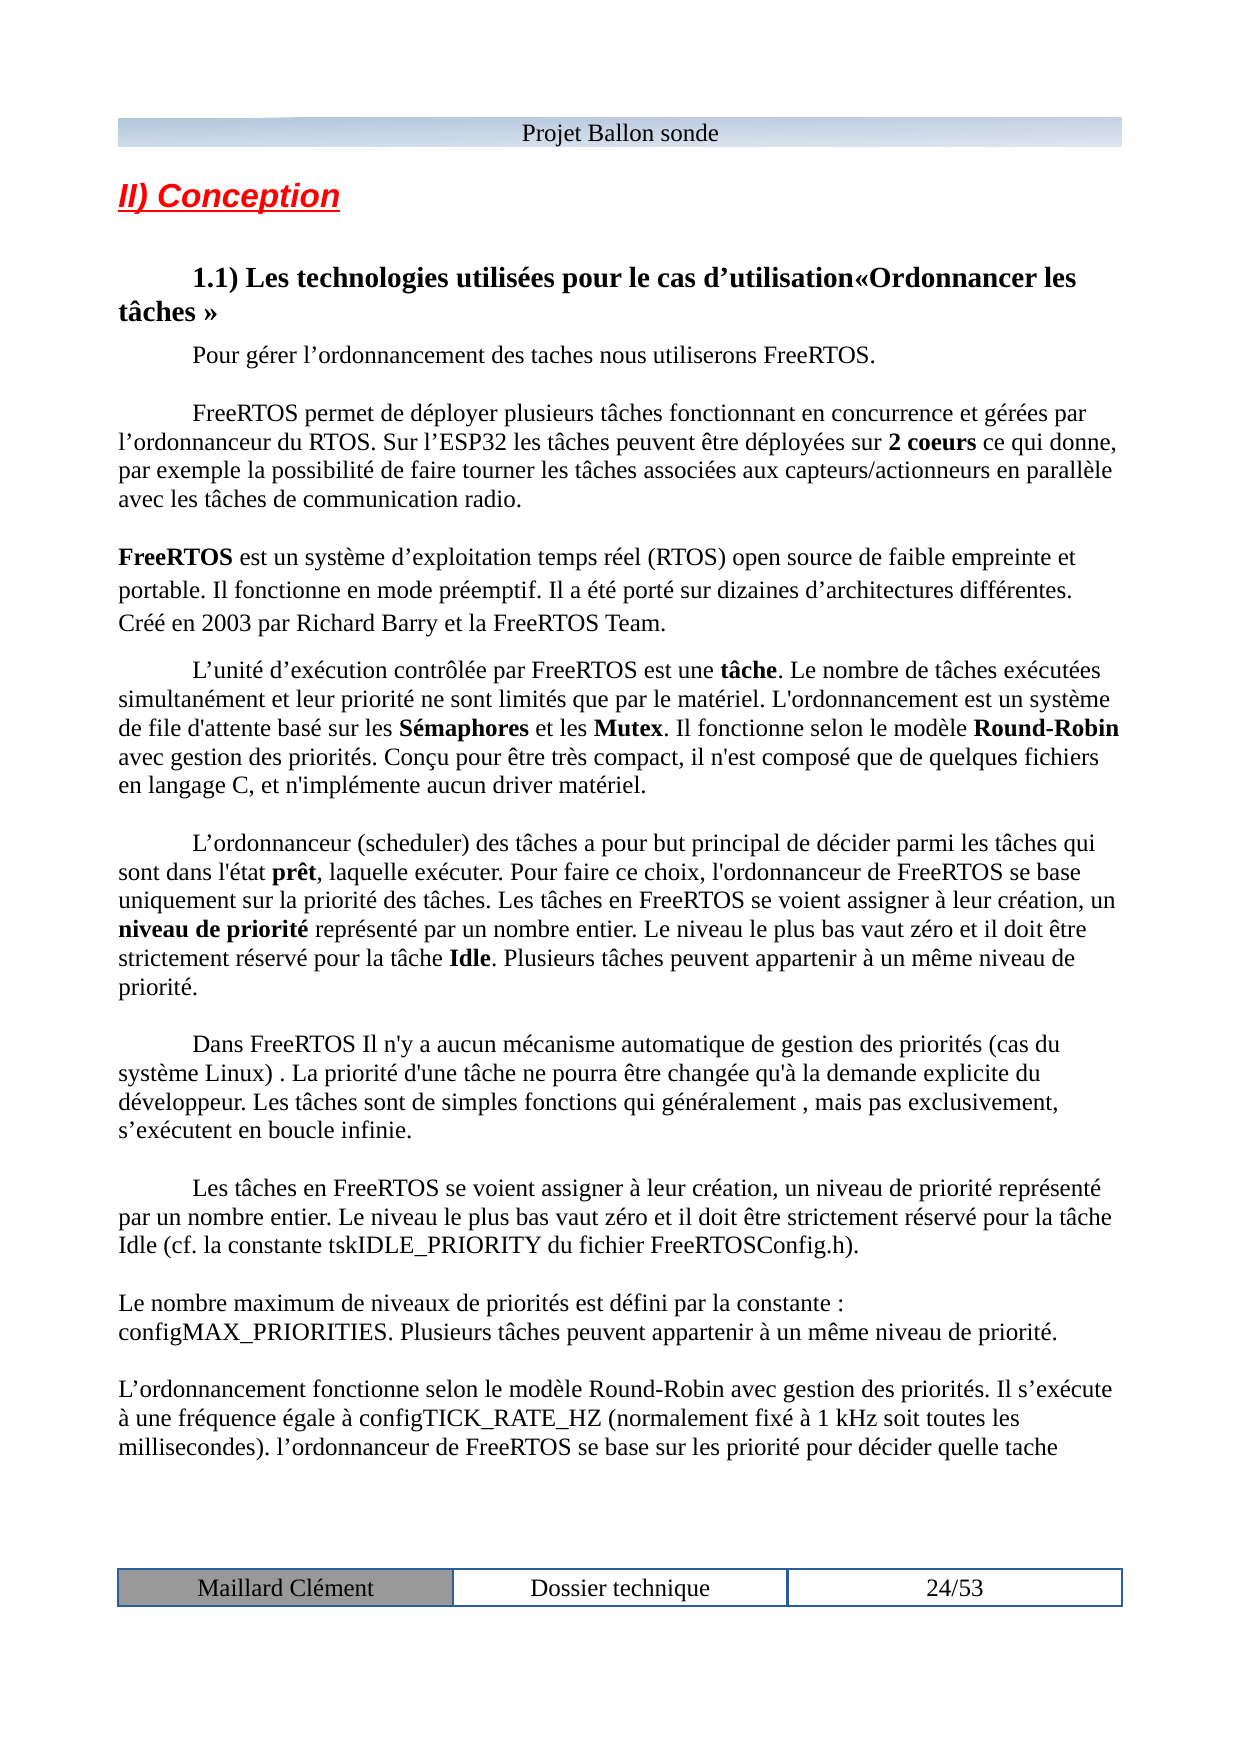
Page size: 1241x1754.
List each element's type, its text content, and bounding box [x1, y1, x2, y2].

subtitle II) Conception [118, 176, 1122, 215]
text Pour gérer l’ordonnancement des taches nous utiliserons FreeRTOS. [118, 341, 1122, 369]
text L’unité d’exécution contrôlée par FreeRTOS est une tâche. Le nombre de tâches exécutées simultanément et leur priorité ne sont limités que par le matériel. L'ordonnancement est un système de file d'attente basé sur les Sémaphores et les Mutex. Il fonctionne selon le modèle Round-Robin avec gestion des priorités. Conçu pour être très compact, il n'est composé que de quelques fichiers en langage C, et n'implémente aucun driver matériel. [118, 656, 1122, 799]
text FreeRTOS est un système d’exploitation temps réel (RTOS) open source de faible empreinte et portable. Il fonctionne en mode préemptif. Il a été porté sur dizaines d’architectures différentes. Créé en 2003 par Richard Barry et la FreeRTOS Team. [118, 542, 1122, 637]
subtitle 1.1) Les technologies utilisées pour le cas d’utilisation«Ordonnancer les tâches » [118, 256, 1122, 328]
text L’ordonnanceur (scheduler) des tâches a pour but principal de décider parmi les tâches qui sont dans l'état prêt, laquelle exécuter. Pour faire ce choix, l'ordonnanceur de FreeRTOS se base uniquement sur la priorité des tâches. Les tâches en FreeRTOS se voient assigner à leur création, un niveau de priorité représenté par un nombre entier. Le niveau le plus bas vaut zéro et il doit être strictement réservé pour la tâche Idle. Plusieurs tâches peuvent appartenir à un même niveau de priorité. [118, 828, 1122, 1001]
text Dans FreeRTOS Il n'y a aucun mécanisme automatique de gestion des priorités (cas du système Linux) . La priorité d'une tâche ne pourra être changée qu'à la demande explicite du développeur. Les tâches sont de simples fonctions qui généralement , mais pas exclusivement, s’exécutent en boucle infinie. [118, 1029, 1122, 1144]
text Le nombre maximum de niveaux de priorités est défini par la constante : configMAX_PRIORITIES. Plusieurs tâches peuvent appartenir à un même niveau de priorité. [118, 1259, 1122, 1346]
text Les tâches en FreeRTOS se voient assigner à leur création, un niveau de priorité représenté par un nombre entier. Le niveau le plus bas vaut zéro et il doit être strictement réservé pour la tâche Idle (cf. la constante tskIDLE_PRIORITY du fichier FreeRTOSConfig.h). [118, 1173, 1122, 1259]
text L’ordonnancement fonctionne selon le modèle Round-Robin avec gestion des priorités. Il s’exécute à une fréquence égale à configTICK_RATE_HZ (normalement fixé à 1 kHz soit toutes les millisecondes). l’ordonnanceur de FreeRTOS se base sur les priorité pour décider quelle tache [118, 1374, 1122, 1461]
text FreeRTOS permet de déployer plusieurs tâches fonctionnant en concurrence et gérées par l’ordonnanceur du RTOS. Sur l’ESP32 les tâches peuvent être déployées sur 2 coeurs ce qui donne, par exemple la possibilité de faire tourner les tâches associées aux capteurs/actionneurs en parallèle avec les tâches de communication radio. [118, 398, 1122, 513]
